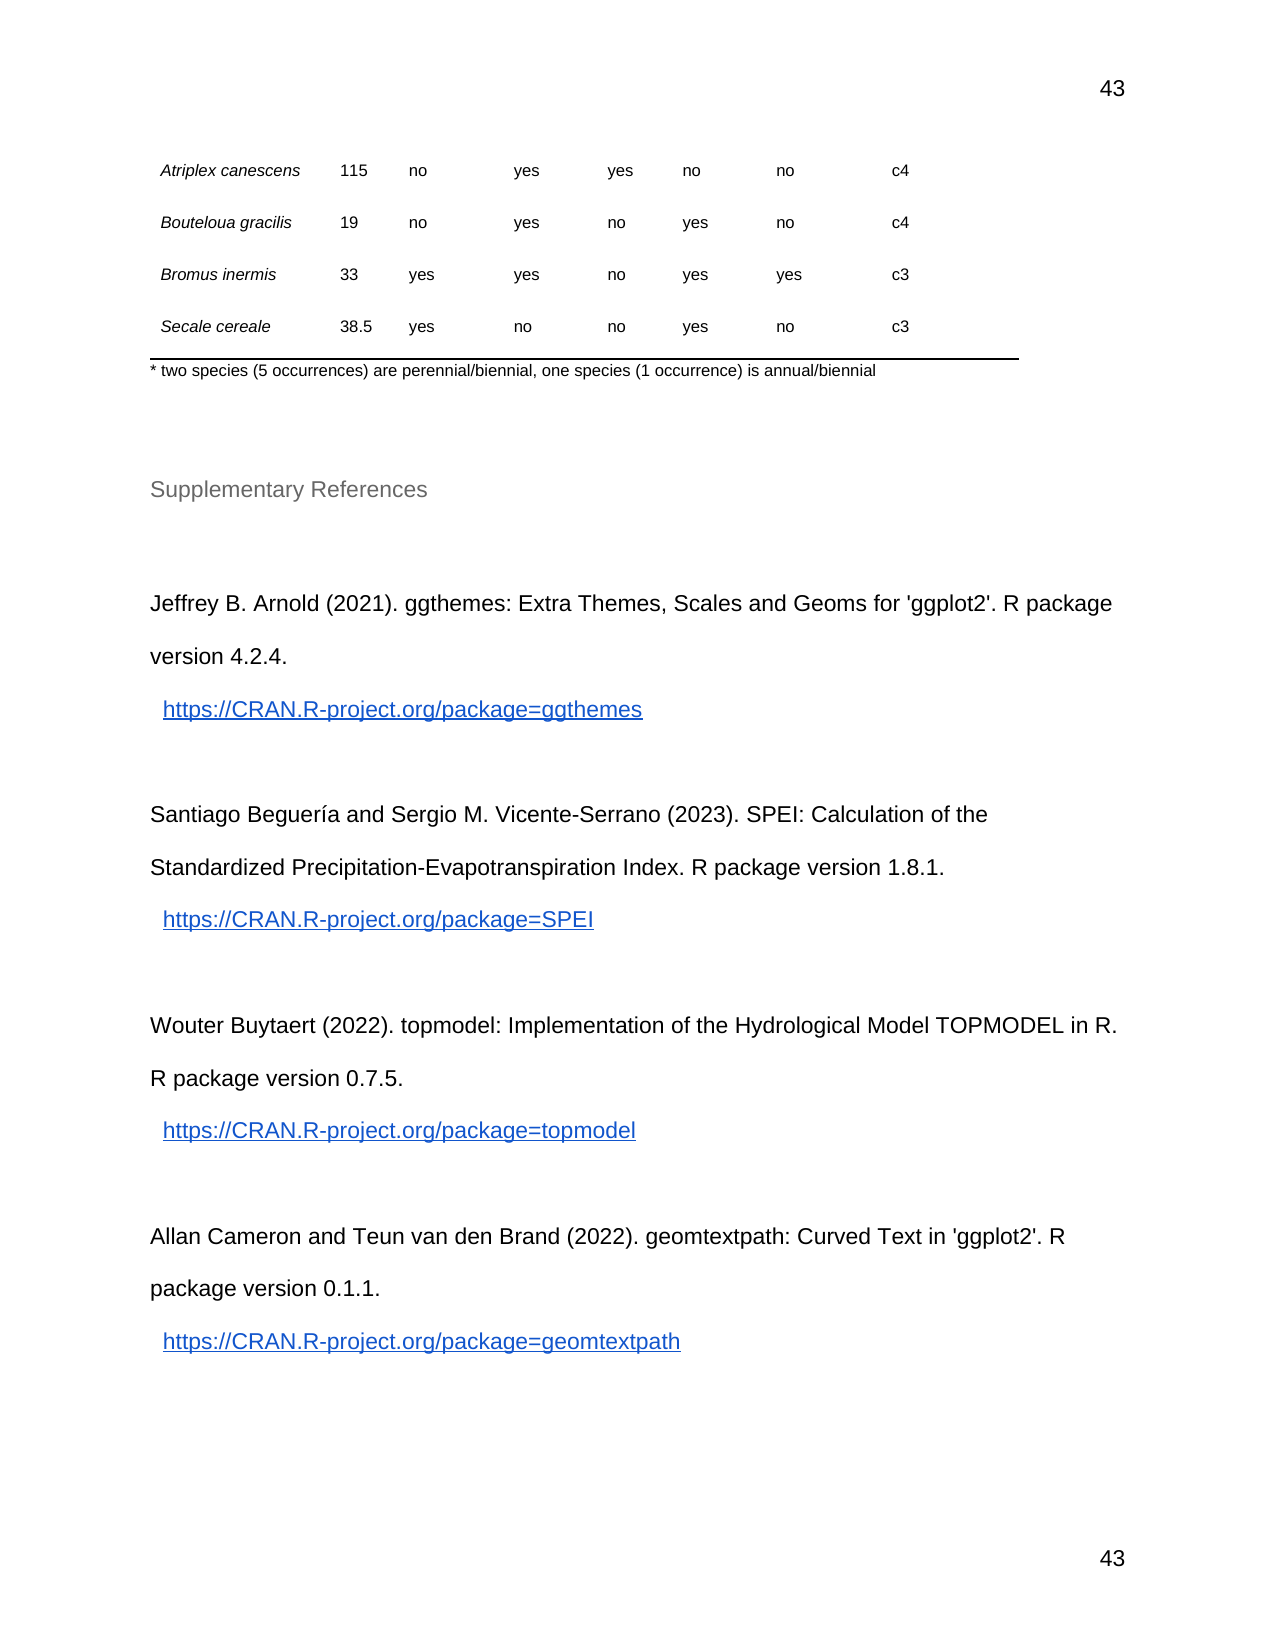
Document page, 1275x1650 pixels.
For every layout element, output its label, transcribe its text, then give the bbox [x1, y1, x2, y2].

table_cell no [672, 150, 766, 202]
table_cell no [503, 306, 597, 358]
text https://CRAN.R-project.org/package=geomtextpath [150, 1328, 1125, 1354]
table_cell no [597, 306, 672, 358]
subtitle Supplementary References [150, 476, 1125, 503]
table_cell 38.5 [329, 306, 398, 358]
table_cell yes [503, 150, 597, 202]
table_cell no [766, 202, 881, 254]
table_cell c3 [881, 306, 1019, 358]
table_cell yes [398, 254, 503, 306]
table_cell Bouteloua gracilis [150, 202, 329, 254]
table_cell yes [597, 150, 672, 202]
table_cell no [597, 254, 672, 306]
table_cell yes [398, 306, 503, 358]
text Wouter Buytaert (2022). topmodel: Implementation of the Hydrological Model TOPMODEL in R. R package version 0.7.5. [150, 1012, 1125, 1091]
text https://CRAN.R-project.org/package=ggthemes [150, 696, 1125, 722]
table_cell yes [672, 306, 766, 358]
table_cell c4 [881, 150, 1019, 202]
table_cell 19 [329, 202, 398, 254]
table_cell no [766, 306, 881, 358]
table_cell no [766, 150, 881, 202]
text https://CRAN.R-project.org/package=SPEI [150, 906, 1125, 933]
table_cell yes [672, 202, 766, 254]
table_cell c4 [881, 202, 1019, 254]
table_cell c3 [881, 254, 1019, 306]
table_cell yes [766, 254, 881, 306]
table_cell Atriplex canescens [150, 150, 329, 202]
table_cell no [398, 150, 503, 202]
table_cell yes [503, 202, 597, 254]
table_cell Secale cereale [150, 306, 329, 358]
text Santiago Beguería and Sergio M. Vicente-Serrano (2023). SPEI: Calculation of the Standardized Precipitation-Evapotranspiration Index. R package version 1.8.1. [150, 801, 1125, 880]
text Jeffrey B. Arnold (2021). ggthemes: Extra Themes, Scales and Geoms for 'ggplot2'. R package version 4.2.4. [150, 590, 1125, 669]
table_cell no [597, 202, 672, 254]
table_cell no [398, 202, 503, 254]
table_cell Bromus inermis [150, 254, 329, 306]
table_cell 33 [329, 254, 398, 306]
text Allan Cameron and Teun van den Brand (2022). geomtextpath: Curved Text in 'ggplot2'. R package version 0.1.1. [150, 1223, 1125, 1302]
table_cell 115 [329, 150, 398, 202]
table_cell yes [503, 254, 597, 306]
table_cell yes [672, 254, 766, 306]
text https://CRAN.R-project.org/package=topmodel [150, 1117, 1125, 1144]
text * two species (5 occurrences) are perennial/biennial, one species (1 occurrence) is annual/biennial [150, 360, 1125, 379]
